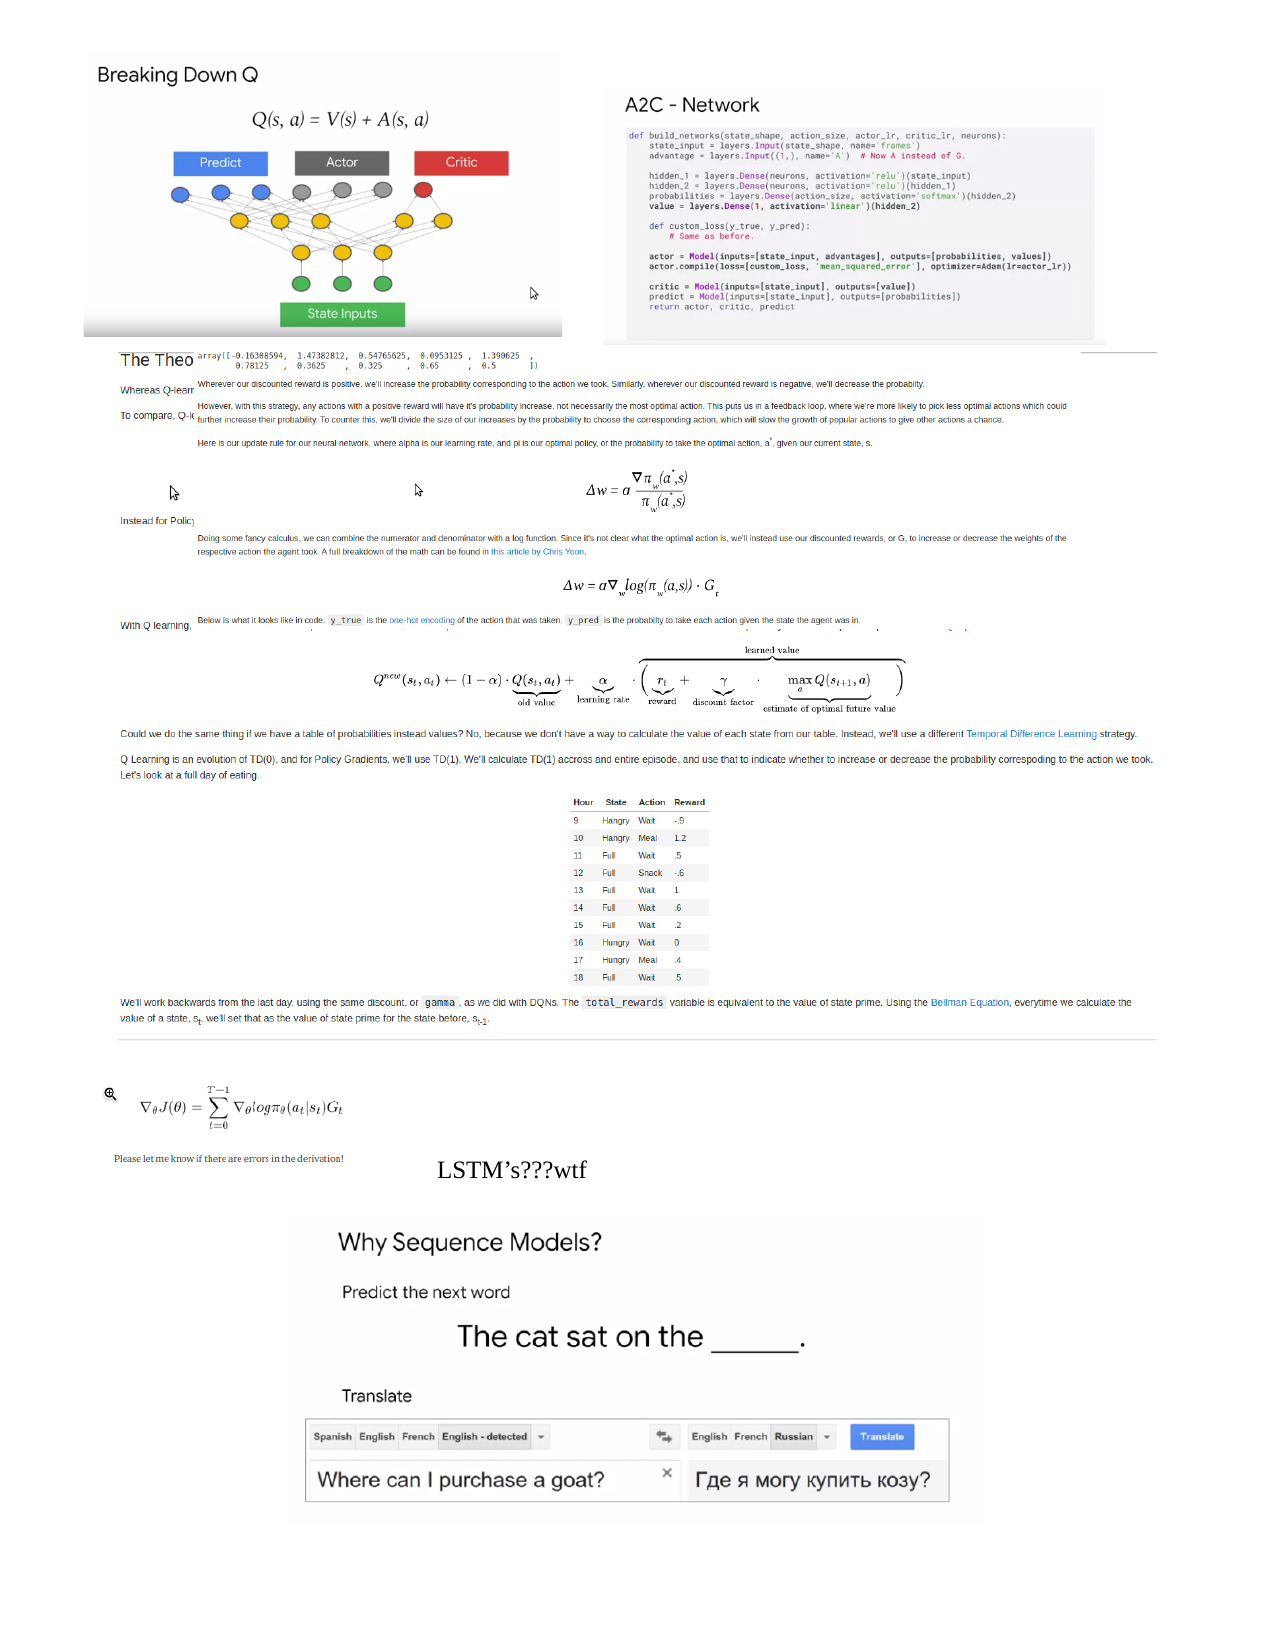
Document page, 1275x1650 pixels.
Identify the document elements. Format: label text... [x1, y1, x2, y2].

picture [602, 88, 1107, 345]
picture [118, 348, 1157, 1041]
text LSTM’s???wtf [118, 1155, 1157, 1184]
picture [98, 1072, 437, 1180]
picture [83, 51, 563, 337]
picture [287, 1212, 988, 1525]
